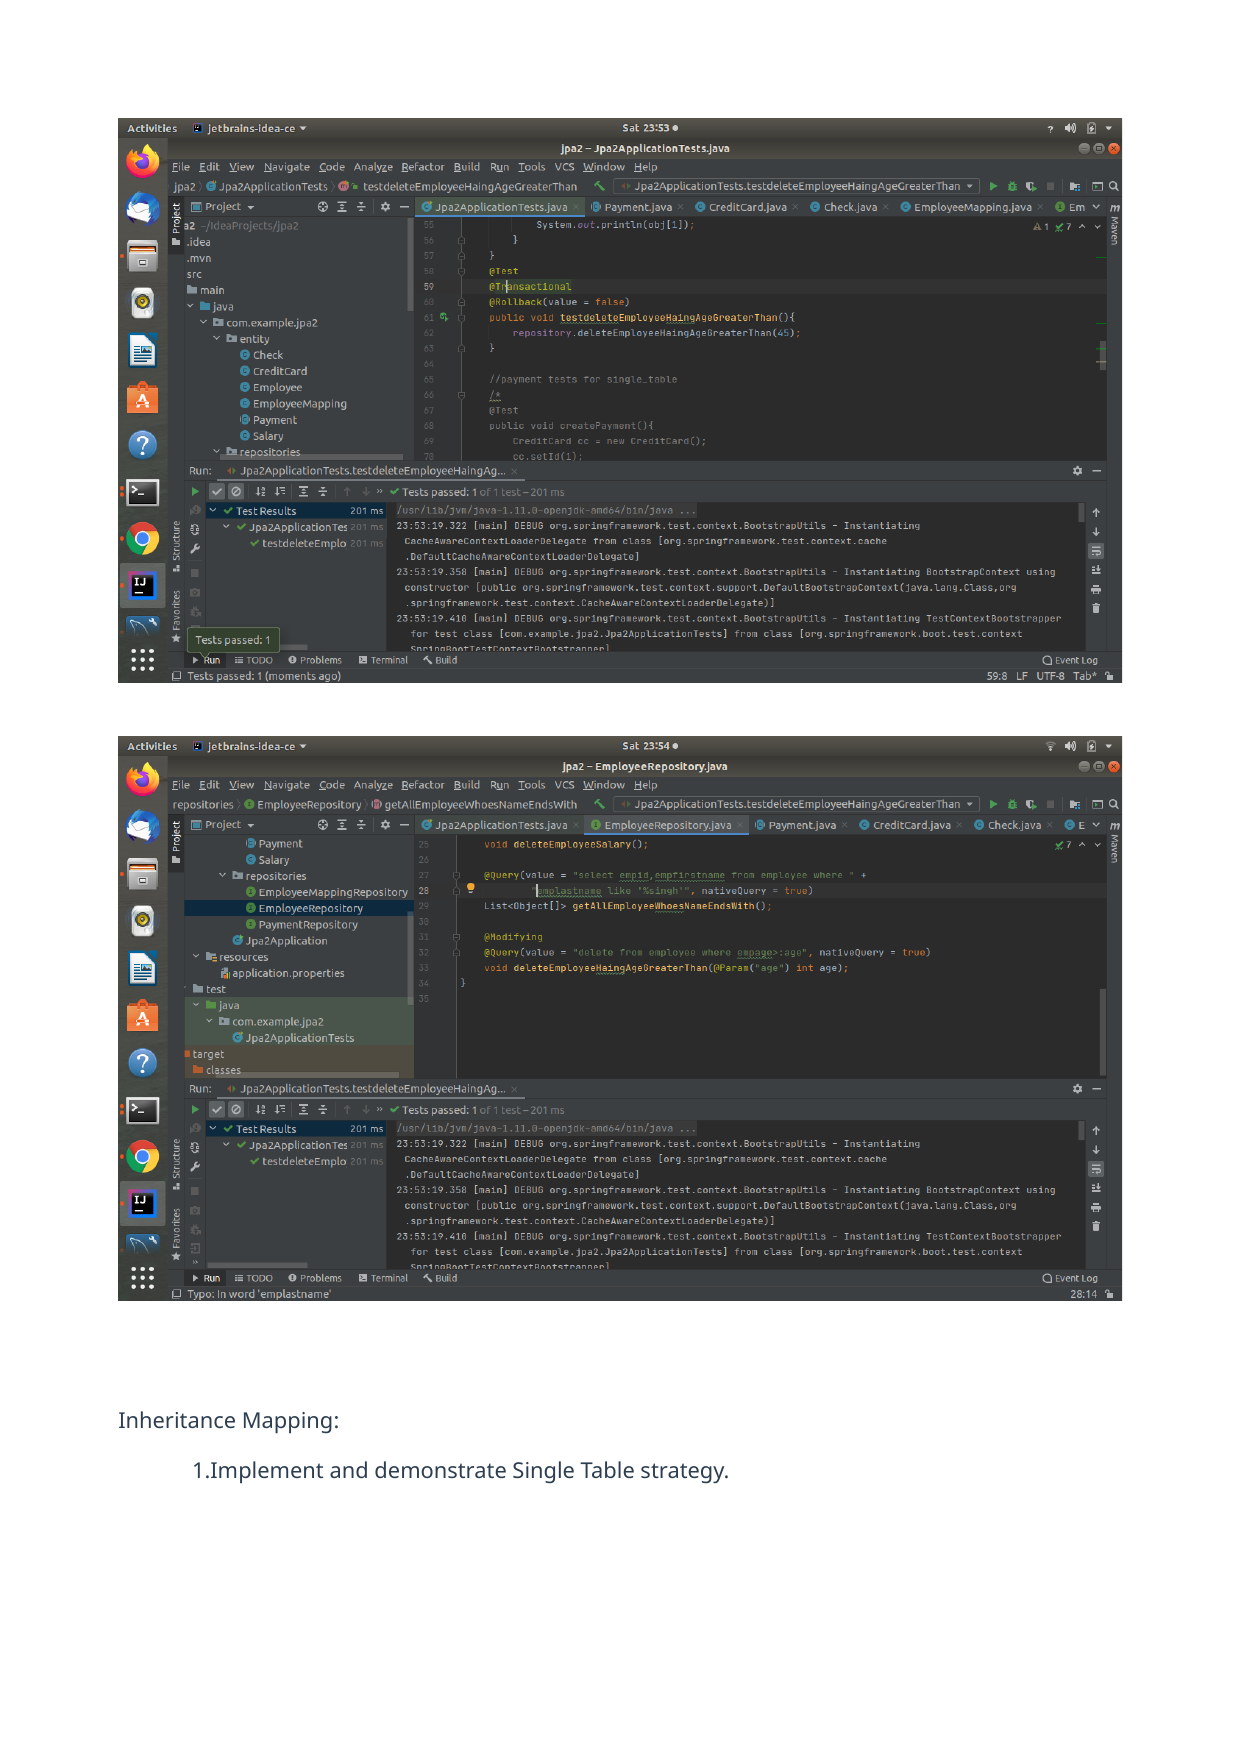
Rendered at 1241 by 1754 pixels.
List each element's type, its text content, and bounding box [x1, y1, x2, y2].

text Inheritance Mapping: [118, 1405, 1122, 1435]
picture [118, 736, 1123, 1301]
picture [118, 118, 1123, 683]
list Implement and demonstrate Single Table strategy. [118, 1455, 1122, 1484]
